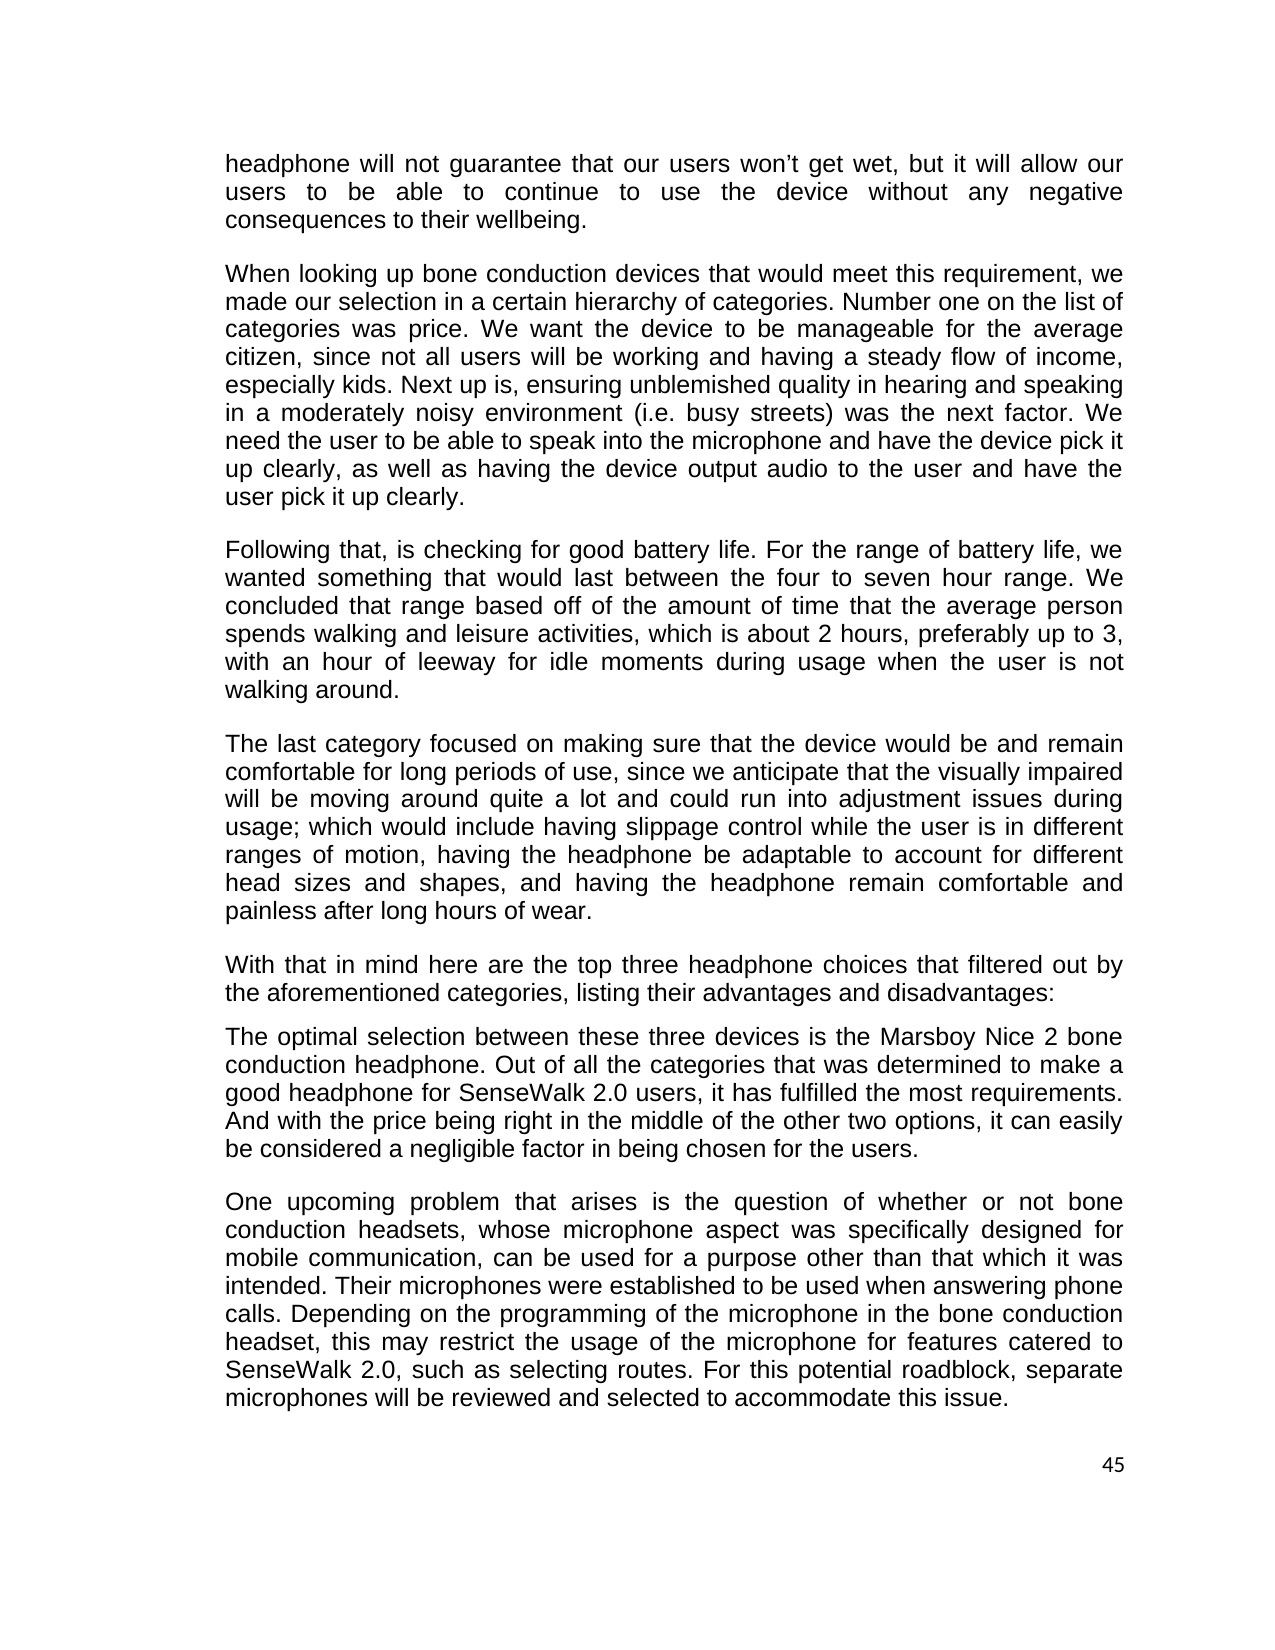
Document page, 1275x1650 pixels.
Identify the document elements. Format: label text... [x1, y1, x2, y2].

text The last category focused on making sure that the device would be and remain comfortable for long periods of use, since we anticipate that the visually impaired will be moving around quite a lot and could run into adjustment issues during usage; which would include having slippage control while the user is in different ranges of motion, having the headphone be adaptable to account for different head sizes and shapes, and having the headphone remain comfortable and painless after long hours of wear. [225, 729, 1125, 925]
text The optimal selection between these three devices is the Marsboy Nice 2 bone conduction headphone. Out of all the categories that was determined to make a good headphone for SenseWalk 2.0 users, it has fulfilled the most requirements. And with the price being right in the middle of the other two options, it can easily be considered a negligible factor in being chosen for the users. [225, 1023, 1125, 1162]
text One upcoming problem that arises is the question of whether or not bone conduction headsets, whose microphone aspect was specifically designed for mobile communication, can be used for a purpose other than that which it was intended. Their microphones were established to be used when answering phone calls. Depending on the programming of the microphone in the bone conduction headset, this may restrict the usage of the microphone for features catered to SenseWalk 2.0, such as selecting routes. For this potential roadblock, separate microphones will be reviewed and selected to accommodate this issue. [225, 1188, 1125, 1411]
text Following that, is checking for good battery life. For the range of battery life, we wanted something that would last between the four to seven hour range. We concluded that range based off of the amount of time that the average person spends walking and leisure activities, which is about 2 hours, preferably up to 3, with an hour of leeway for idle moments during usage when the user is not walking around. [225, 536, 1125, 704]
text With that in mind here are the top three headphone choices that filtered out by the aforementioned categories, listing their advantages and disadvantages: [225, 950, 1125, 1006]
text When looking up bone conduction devices that would meet this requirement, we made our selection in a certain hierarchy of categories. Number one on the list of categories was price. We want the device to be manageable for the average citizen, since not all users will be working and having a steady flow of income, especially kids. Next up is, ensuring unblemished quality in hearing and speaking in a moderately noisy environment (i.e. busy streets) was the next factor. We need the user to be able to speak into the microphone and have the device pick it up clearly, as well as having the device output audio to the user and have the user pick it up clearly. [225, 259, 1125, 511]
text headphone will not guarantee that our users won’t get wet, but it will allow our users to be able to continue to use the device without any negative consequences to their wellbeing. [225, 150, 1125, 234]
